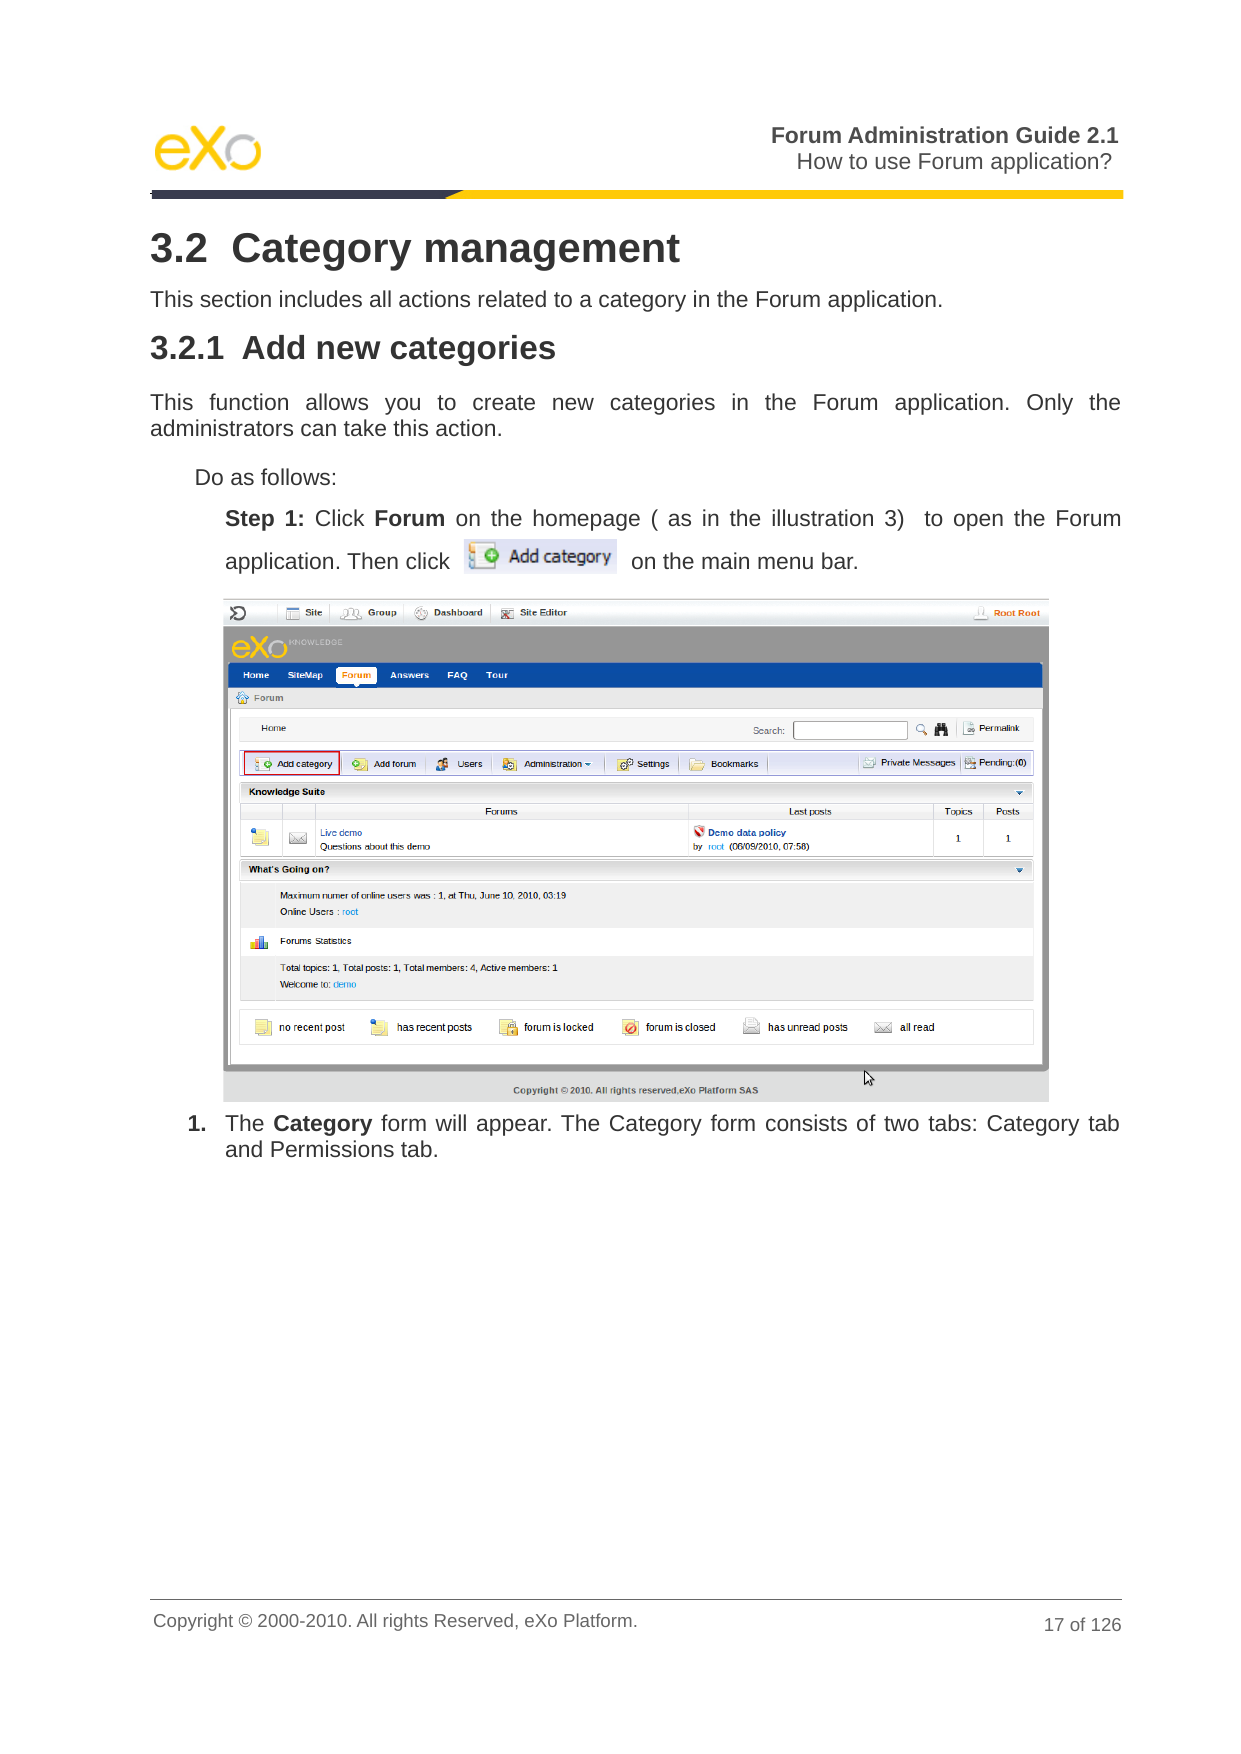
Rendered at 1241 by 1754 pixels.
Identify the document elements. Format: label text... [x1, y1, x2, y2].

picture [463, 539, 617, 574]
picture [155, 125, 262, 171]
text This section includes all actions related to a category in the Forum application. [150, 286, 1122, 313]
list Step 1: Click Forum on the homepage ( as in the illustration 3) to open the Forum application. Then click on the main menu bar. [187, 505, 1122, 581]
subtitle Add new categories [150, 328, 1122, 366]
picture [223, 598, 1049, 1102]
text Do as follows: [150, 464, 1122, 490]
subtitle Category management [150, 223, 1122, 271]
text This function allows you to create new categories in the Forum application. Only the administrators can take this action. [150, 389, 1122, 441]
picture [151, 190, 1124, 199]
